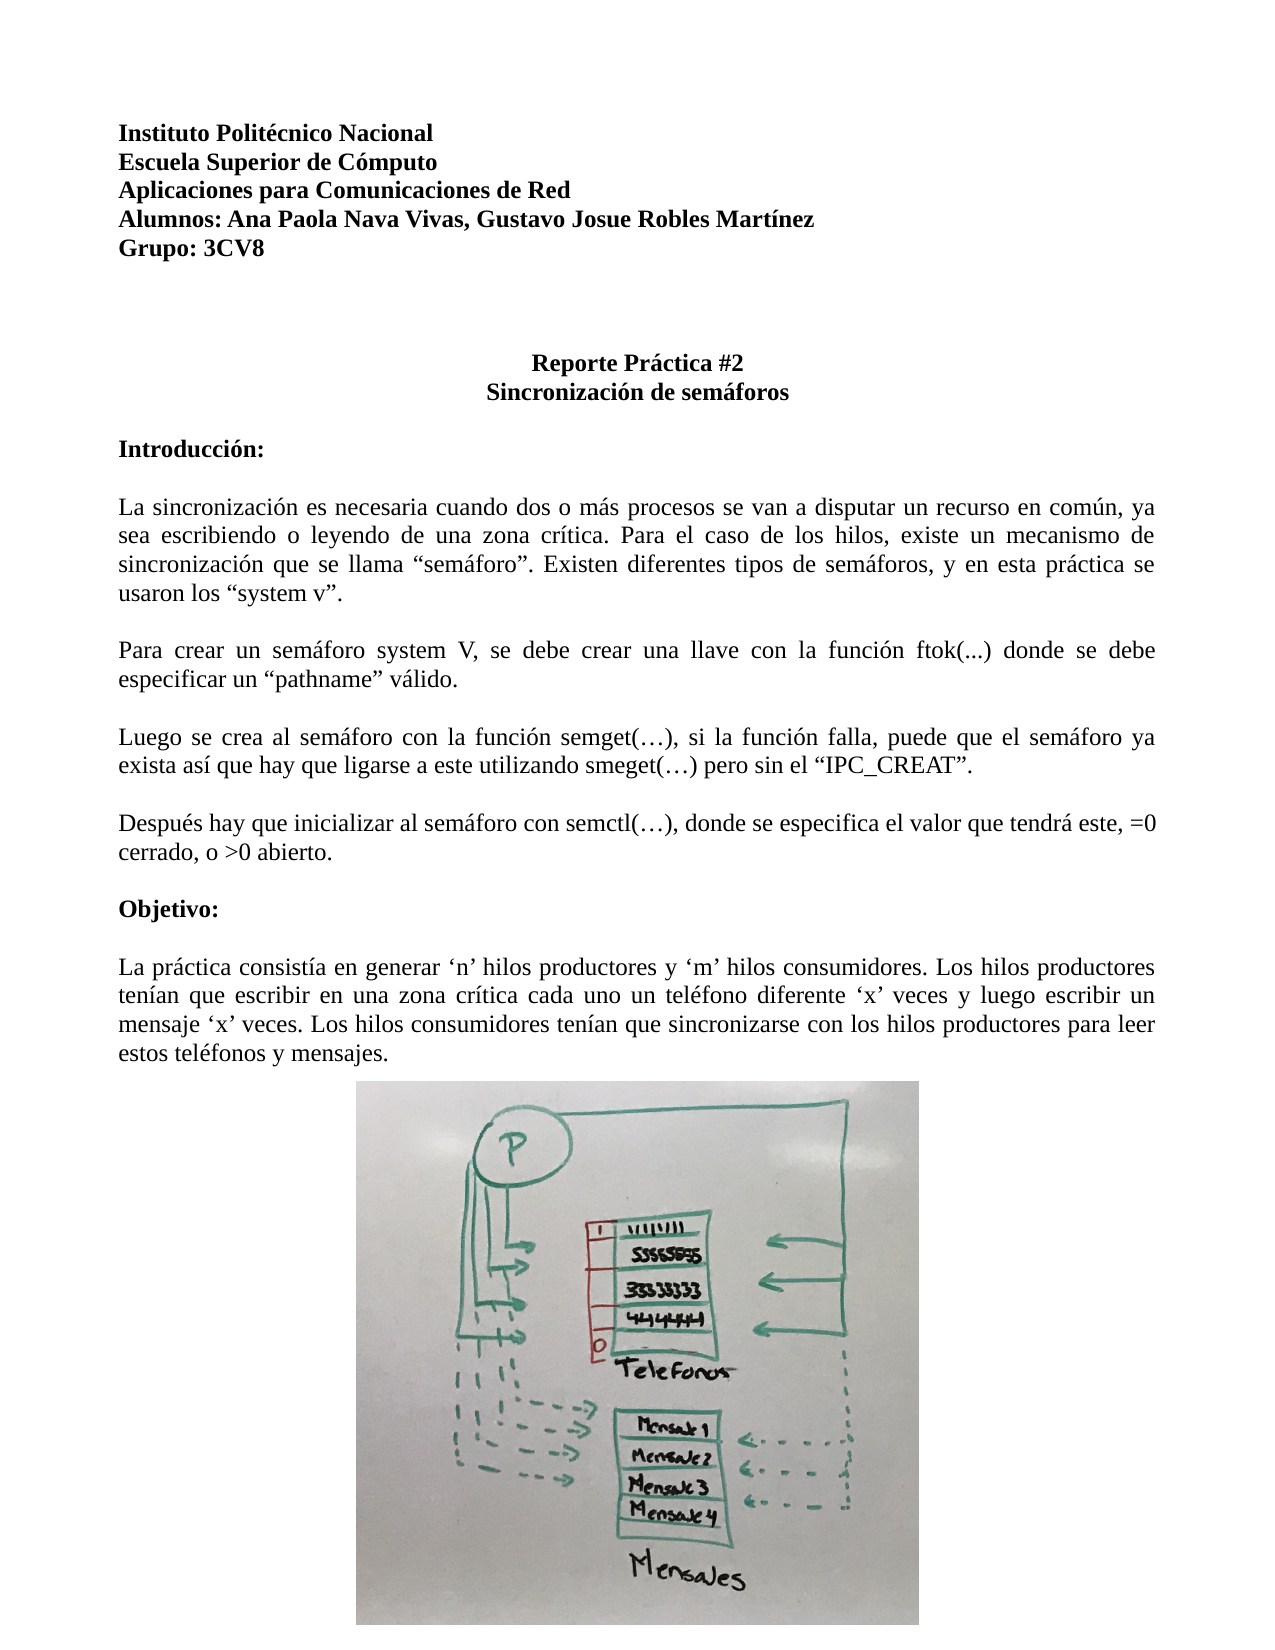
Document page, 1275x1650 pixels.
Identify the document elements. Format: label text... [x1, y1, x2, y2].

text La sincronización es necesaria cuando dos o más procesos se van a disputar un recurso en común, ya sea escribiendo o leyendo de una zona crítica. Para el caso de los hilos, existe un mecanismo de sincronización que se llama “semáforo”. Existen diferentes tipos de semáforos, y en esta práctica se usaron los “system v”. [118, 492, 1157, 607]
text Instituto Politécnico Nacional [118, 118, 1157, 147]
text Grupo: 3CV8 [118, 233, 1157, 262]
text Sincronización de semáforos [118, 377, 1157, 406]
text Alumnos: Ana Paola Nava Vivas, Gustavo Josue Robles Martínez [118, 204, 1157, 233]
text Después hay que inicializar al semáforo con semctl(…), donde se especifica el valor que tendrá este, =0 cerrado, o >0 abierto. [118, 808, 1157, 866]
text Aplicaciones para Comunicaciones de Red [118, 176, 1157, 204]
text Objetivo: [118, 894, 1157, 923]
text La práctica consistía en generar ‘n’ hilos productores y ‘m’ hilos consumidores. Los hilos productores tenían que escribir en una zona crítica cada uno un teléfono diferente ‘x’ veces y luego escribir un mensaje ‘x’ veces. Los hilos consumidores tenían que sincronizarse con los hilos productores para leer estos teléfonos y mensajes. [118, 952, 1157, 1067]
text Para crear un semáforo system V, se debe crear una llave con la función ftok(...) donde se debe especificar un “pathname” válido. [118, 636, 1157, 693]
text Luego se crea al semáforo con la función semget(…), si la función falla, puede que el semáforo ya exista así que hay que ligarse a este utilizando smeget(…) pero sin el “IPC_CREAT”. [118, 722, 1157, 779]
text Escuela Superior de Cómputo [118, 147, 1157, 176]
text Reporte Práctica #2 [118, 348, 1157, 377]
text Introducción: [118, 434, 1157, 463]
